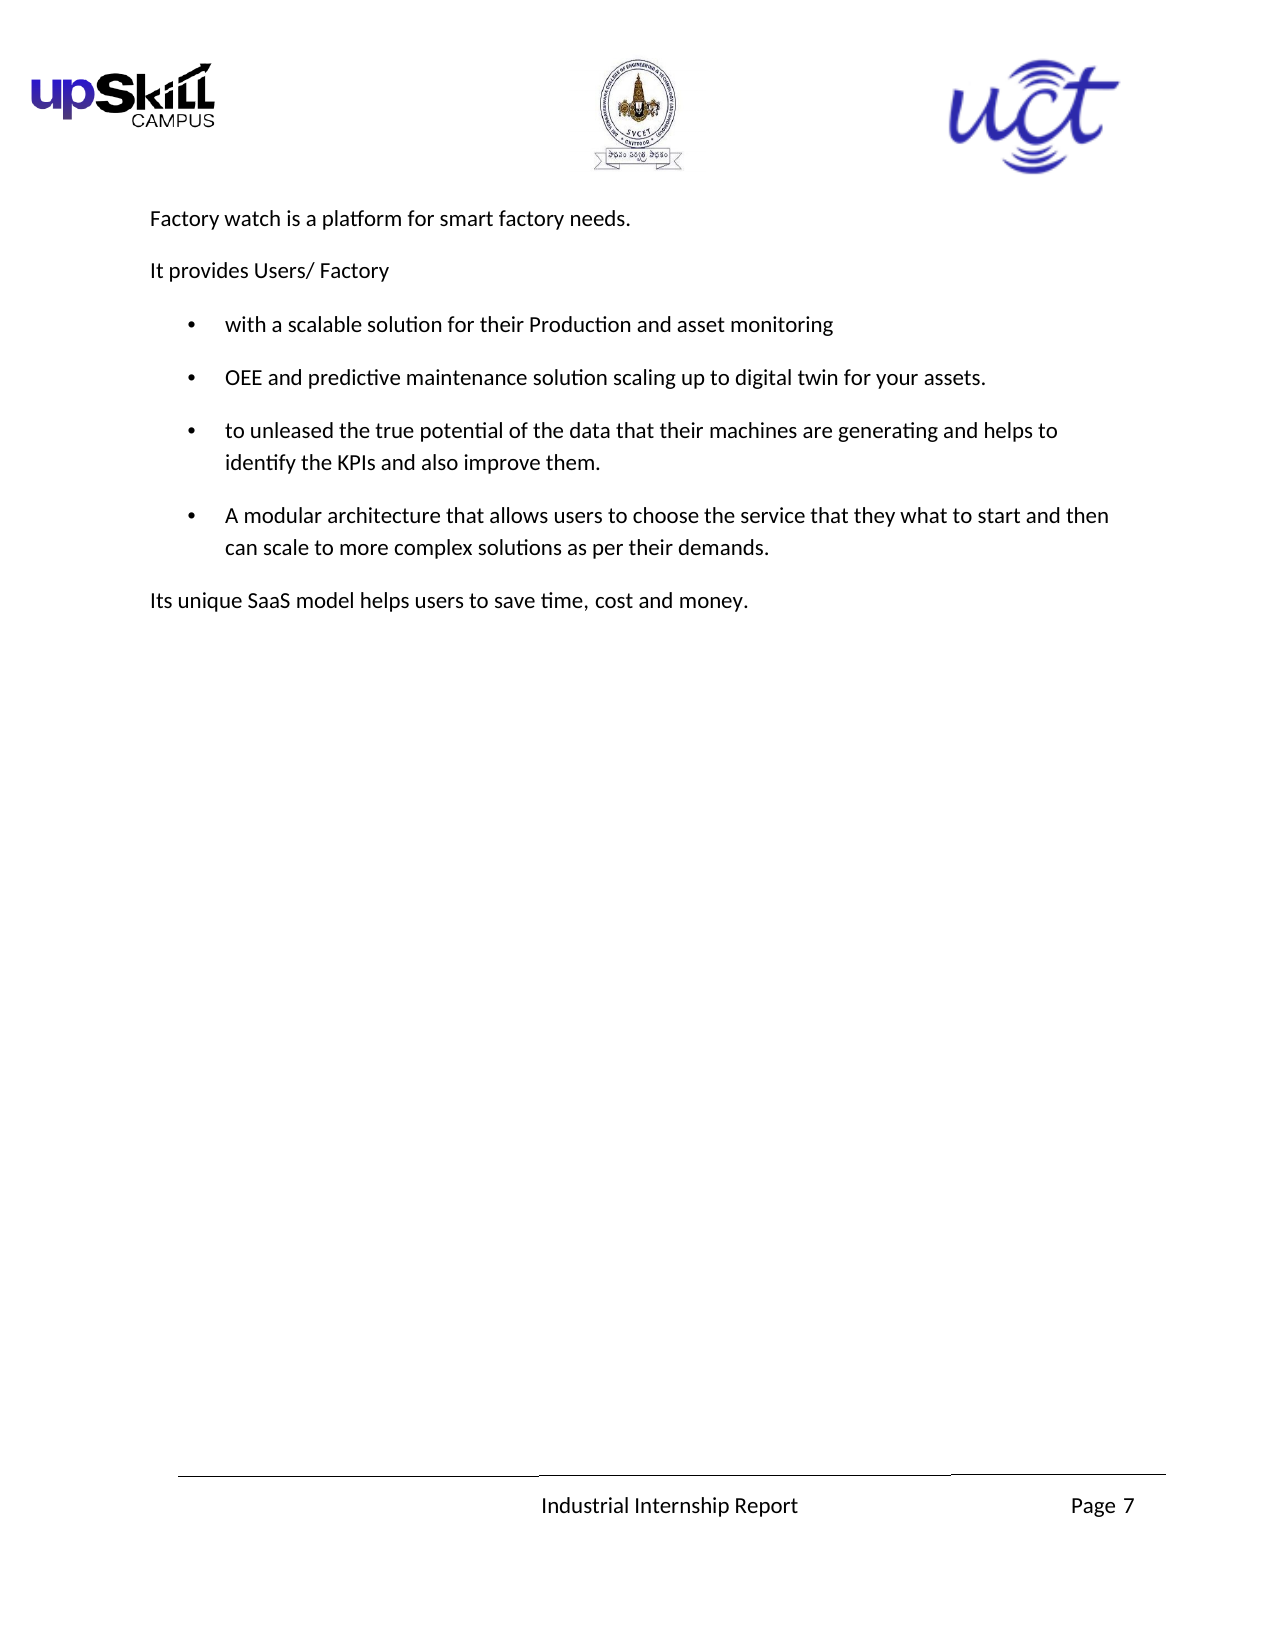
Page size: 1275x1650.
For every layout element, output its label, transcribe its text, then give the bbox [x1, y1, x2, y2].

list to unleased the true potential of the data that their machines are generating and helps to identify the KPIs and also improve them. [187, 416, 1134, 476]
text Its unique SaaS model helps users to save time, cost and money. [150, 586, 1134, 614]
text Factory watch is a platform for smart factory needs. [150, 204, 1134, 232]
list with a scalable solution for their Production and asset monitoring [187, 310, 1134, 338]
text It provides Users/ Factory [150, 257, 1134, 285]
list OEE and predictive maintenance solution scaling up to digital twin for your assets. [187, 363, 1134, 391]
list A modular architecture that allows users to choose the service that they what to start and then can scale to more complex solutions as per their demands. [187, 501, 1134, 561]
